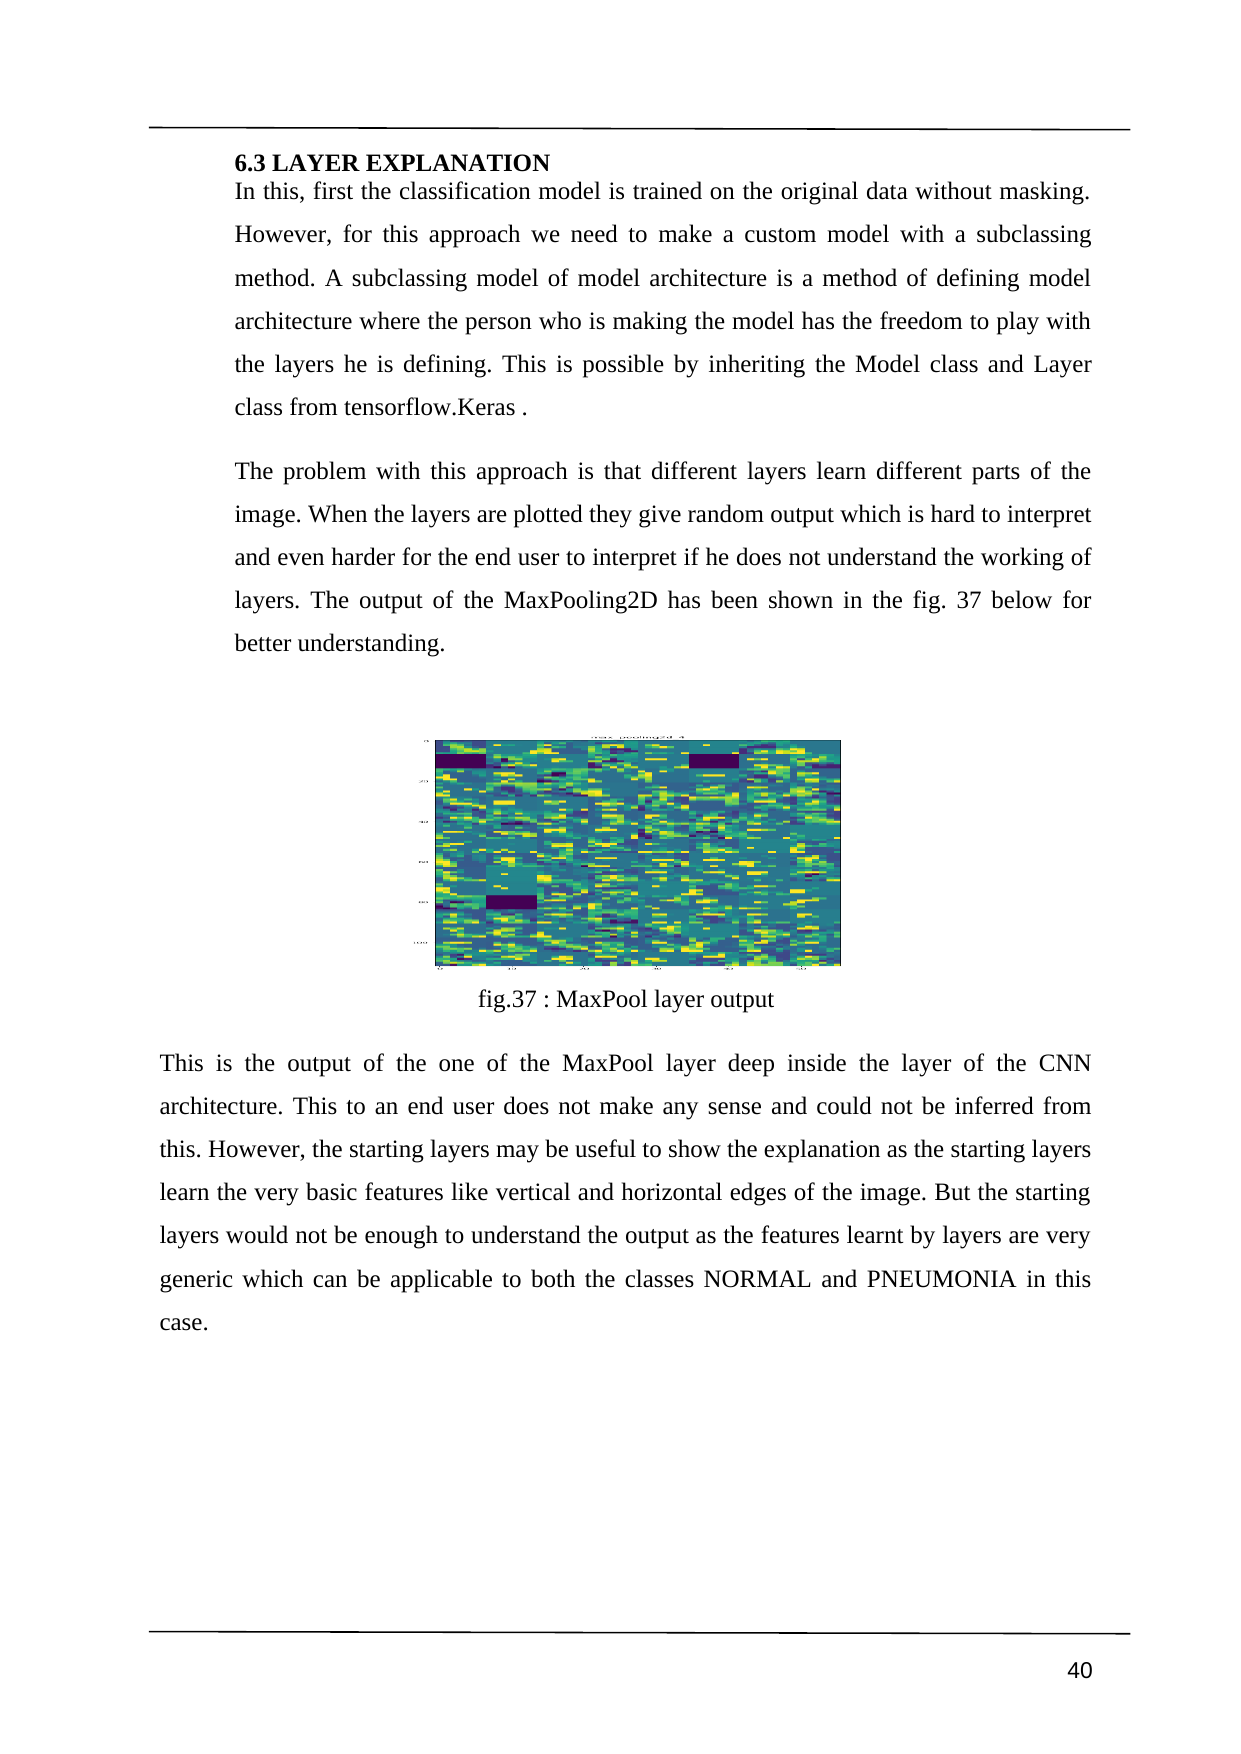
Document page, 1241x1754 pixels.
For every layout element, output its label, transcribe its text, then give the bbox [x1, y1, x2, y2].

text The problem with this approach is that different layers learn different parts of the image. When the layers are plotted they give random output which is hard to interpret and even harder for the end user to interpret if he does not understand the working of layers. The output of the MaxPooling2D has been shown in the fig. 37 below for better understanding. [234, 456, 1092, 657]
text This is the output of the one of the MaxPool layer deep inside the layer of the CNN architecture. This to an end user does not make any sense and could not be inferred from this. However, the starting layers may be useful to show the explanation as the starting layers learn the very basic features like vertical and horizontal edges of the image. But the starting layers would not be enough to understand the output as the features learnt by layers are very generic which can be applicable to both the classes NORMAL and PNEUMONIA in this case. [159, 1048, 1092, 1336]
picture [406, 734, 846, 972]
text fig.37 : MaxPool layer output [159, 984, 1092, 1013]
subtitle 6.3 LAYER EXPLANATION [234, 148, 1092, 176]
text In this, first the classification model is trained on the original data without masking. However, for this approach we need to make a custom model with a subclassing method. A subclassing model of model architecture is a method of defining model architecture where the person who is making the model has the freedom to play with the layers he is defining. This is possible by inheriting the Model class and Layer class from tensorflow.Keras . [234, 176, 1092, 421]
